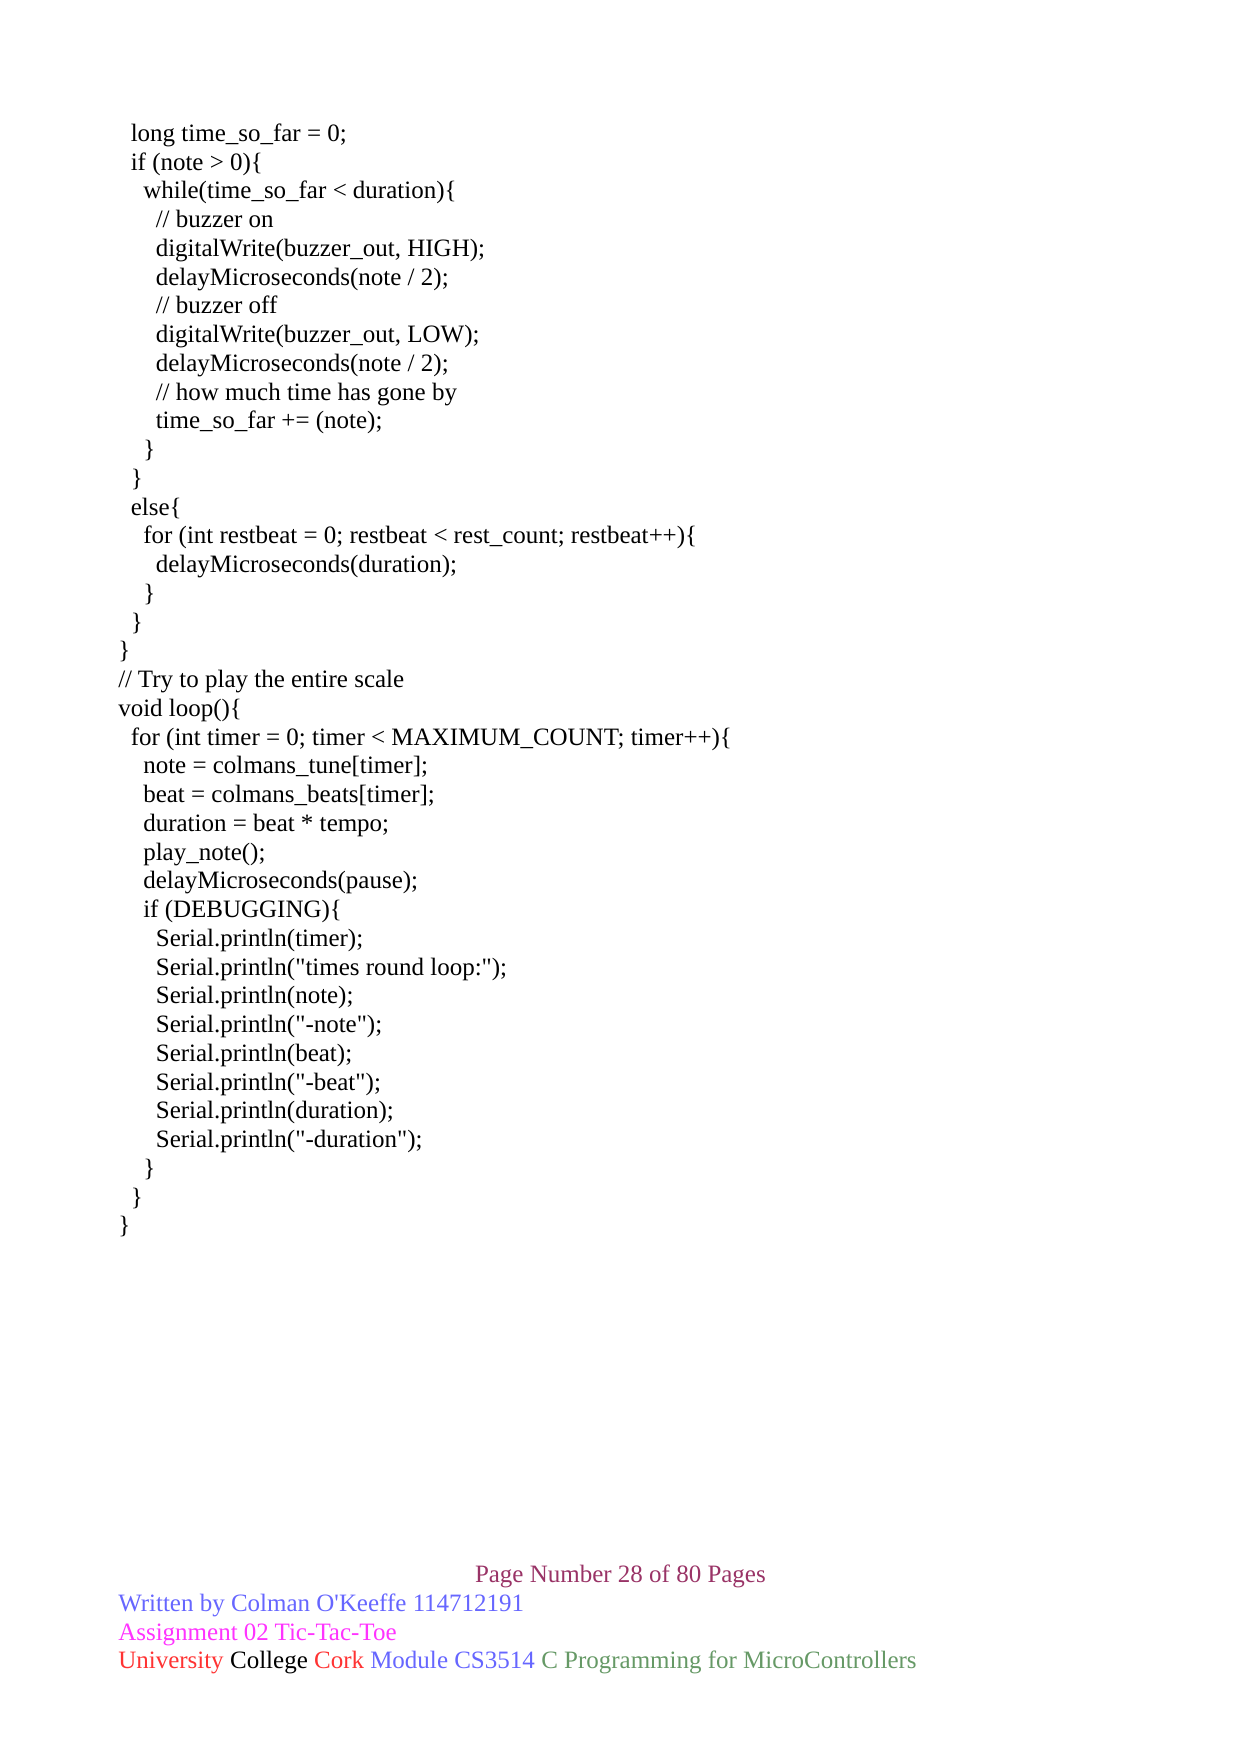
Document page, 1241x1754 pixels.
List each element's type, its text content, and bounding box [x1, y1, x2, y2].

text Serial.println(beat); [118, 1038, 1122, 1067]
text Serial.println("-beat"); [118, 1067, 1122, 1096]
text if (DEBUGGING){ [118, 894, 1122, 923]
text } [118, 1211, 1122, 1239]
text for (int restbeat = 0; restbeat < rest_count; restbeat++){ [118, 521, 1122, 549]
text if (note > 0){ [118, 147, 1122, 176]
text beat = colmans_beats[timer]; [118, 779, 1122, 808]
text Serial.println("times round loop:"); [118, 952, 1122, 981]
text time_so_far += (note); [118, 406, 1122, 434]
text delayMicroseconds(note / 2); [118, 348, 1122, 377]
text Serial.println(duration); [118, 1096, 1122, 1124]
text duration = beat * tempo; [118, 808, 1122, 837]
text } [118, 1153, 1122, 1182]
text } [118, 463, 1122, 492]
text Serial.println(timer); [118, 923, 1122, 952]
text } [118, 607, 1122, 636]
text } [118, 578, 1122, 607]
text // buzzer on [118, 204, 1122, 233]
text Serial.println("-note"); [118, 1009, 1122, 1038]
text note = colmans_tune[timer]; [118, 751, 1122, 779]
text Serial.println(note); [118, 981, 1122, 1009]
text void loop(){ [118, 693, 1122, 722]
text delayMicroseconds(note / 2); [118, 262, 1122, 291]
text // buzzer off [118, 291, 1122, 319]
text for (int timer = 0; timer < MAXIMUM_COUNT; timer++){ [118, 722, 1122, 751]
text // how much time has gone by [118, 377, 1122, 406]
text // Try to play the entire scale [118, 664, 1122, 693]
text long time_so_far = 0; [118, 118, 1122, 147]
text digitalWrite(buzzer_out, LOW); [118, 319, 1122, 348]
text delayMicroseconds(pause); [118, 866, 1122, 894]
text } [118, 1182, 1122, 1211]
text } [118, 434, 1122, 463]
text play_note(); [118, 837, 1122, 866]
text else{ [118, 492, 1122, 521]
text } [118, 636, 1122, 664]
text while(time_so_far < duration){ [118, 176, 1122, 204]
text digitalWrite(buzzer_out, HIGH); [118, 233, 1122, 262]
text Serial.println("-duration"); [118, 1124, 1122, 1153]
text delayMicroseconds(duration); [118, 549, 1122, 578]
